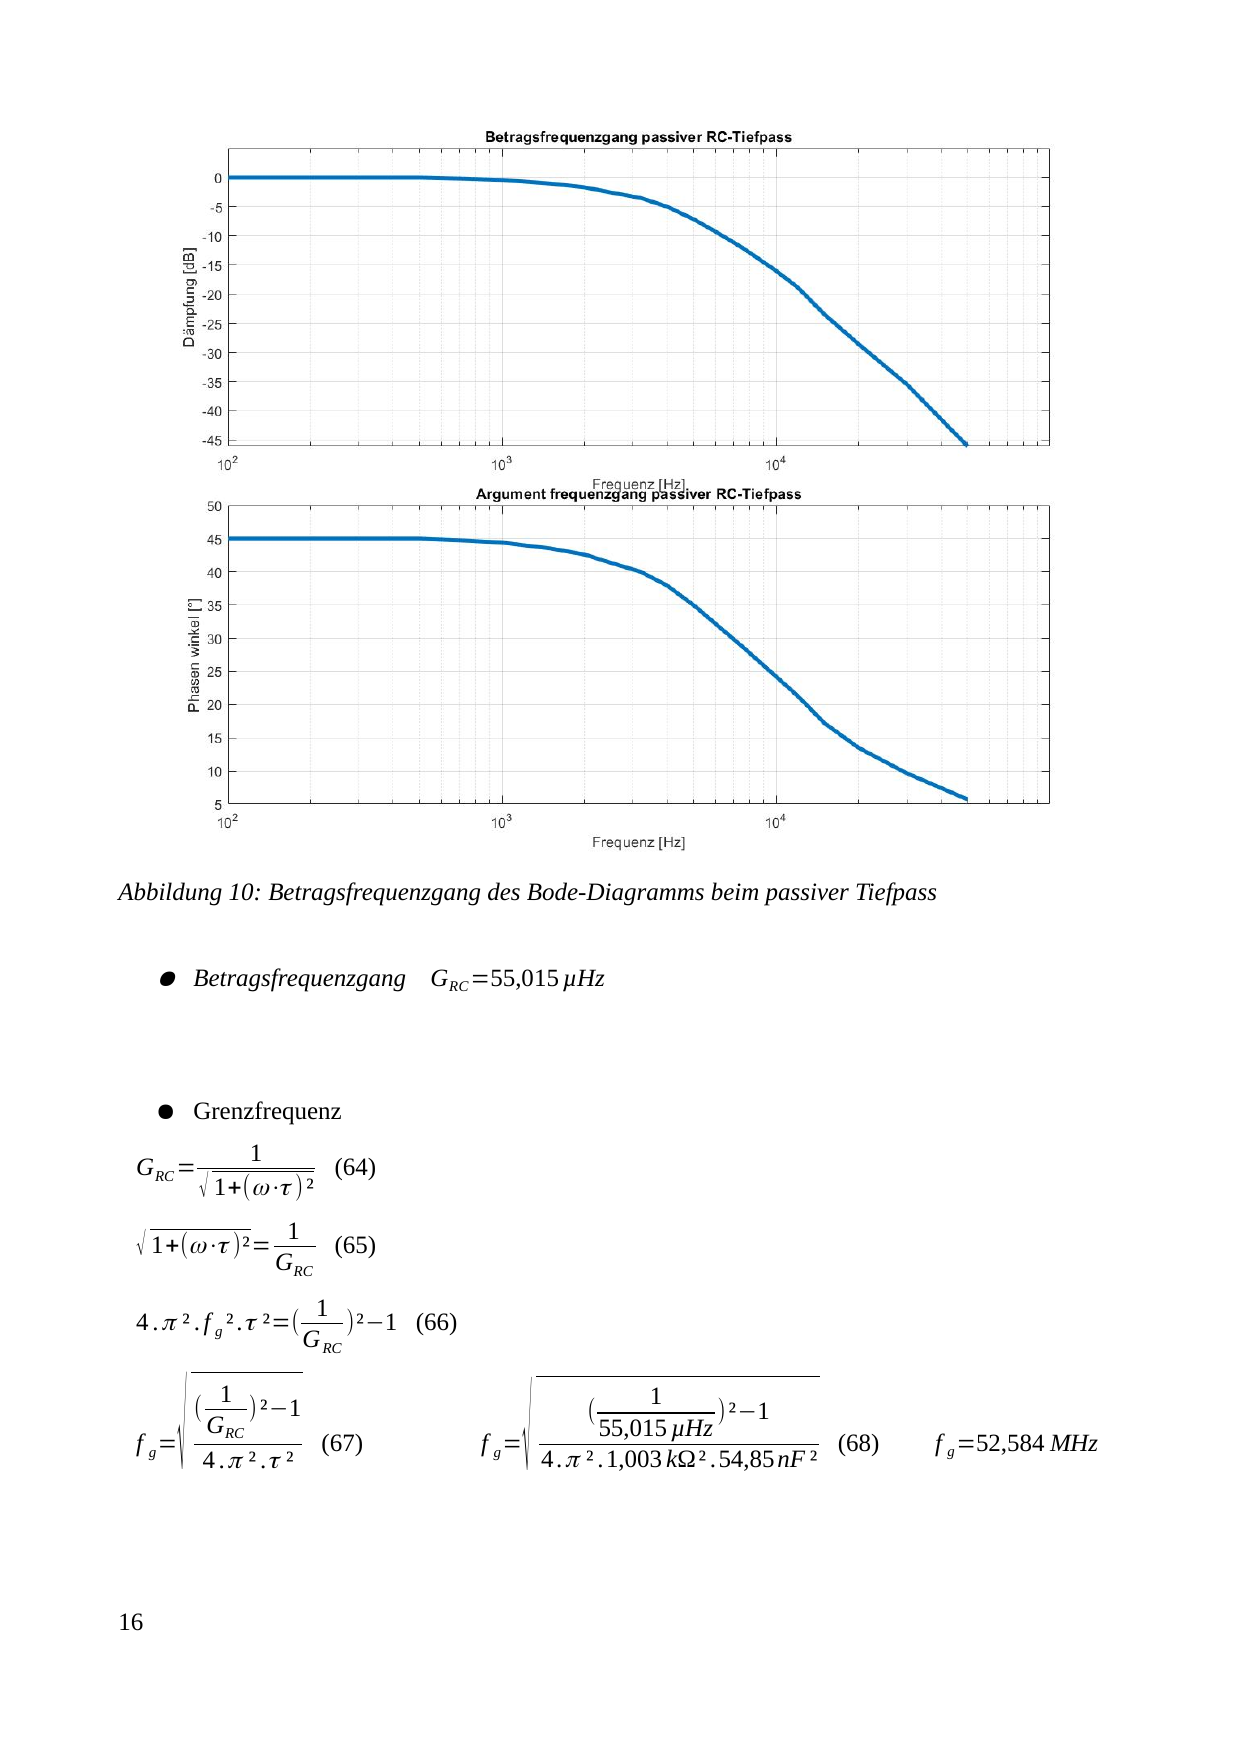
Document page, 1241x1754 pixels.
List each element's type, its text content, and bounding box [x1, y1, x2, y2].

text (66) [118, 1294, 1122, 1357]
text (67) (68) [118, 1371, 1122, 1473]
list Grenzfrequenz [156, 1096, 1122, 1124]
text (65) [118, 1217, 1122, 1279]
list Betragsfrequenzgang [156, 963, 1122, 995]
text Abbildung 10: Betragsfrequenzgang des Bode-Diagramms beim passiver Tiefpass [118, 118, 1122, 905]
picture [153, 118, 1087, 863]
text (64) [118, 1139, 1122, 1202]
